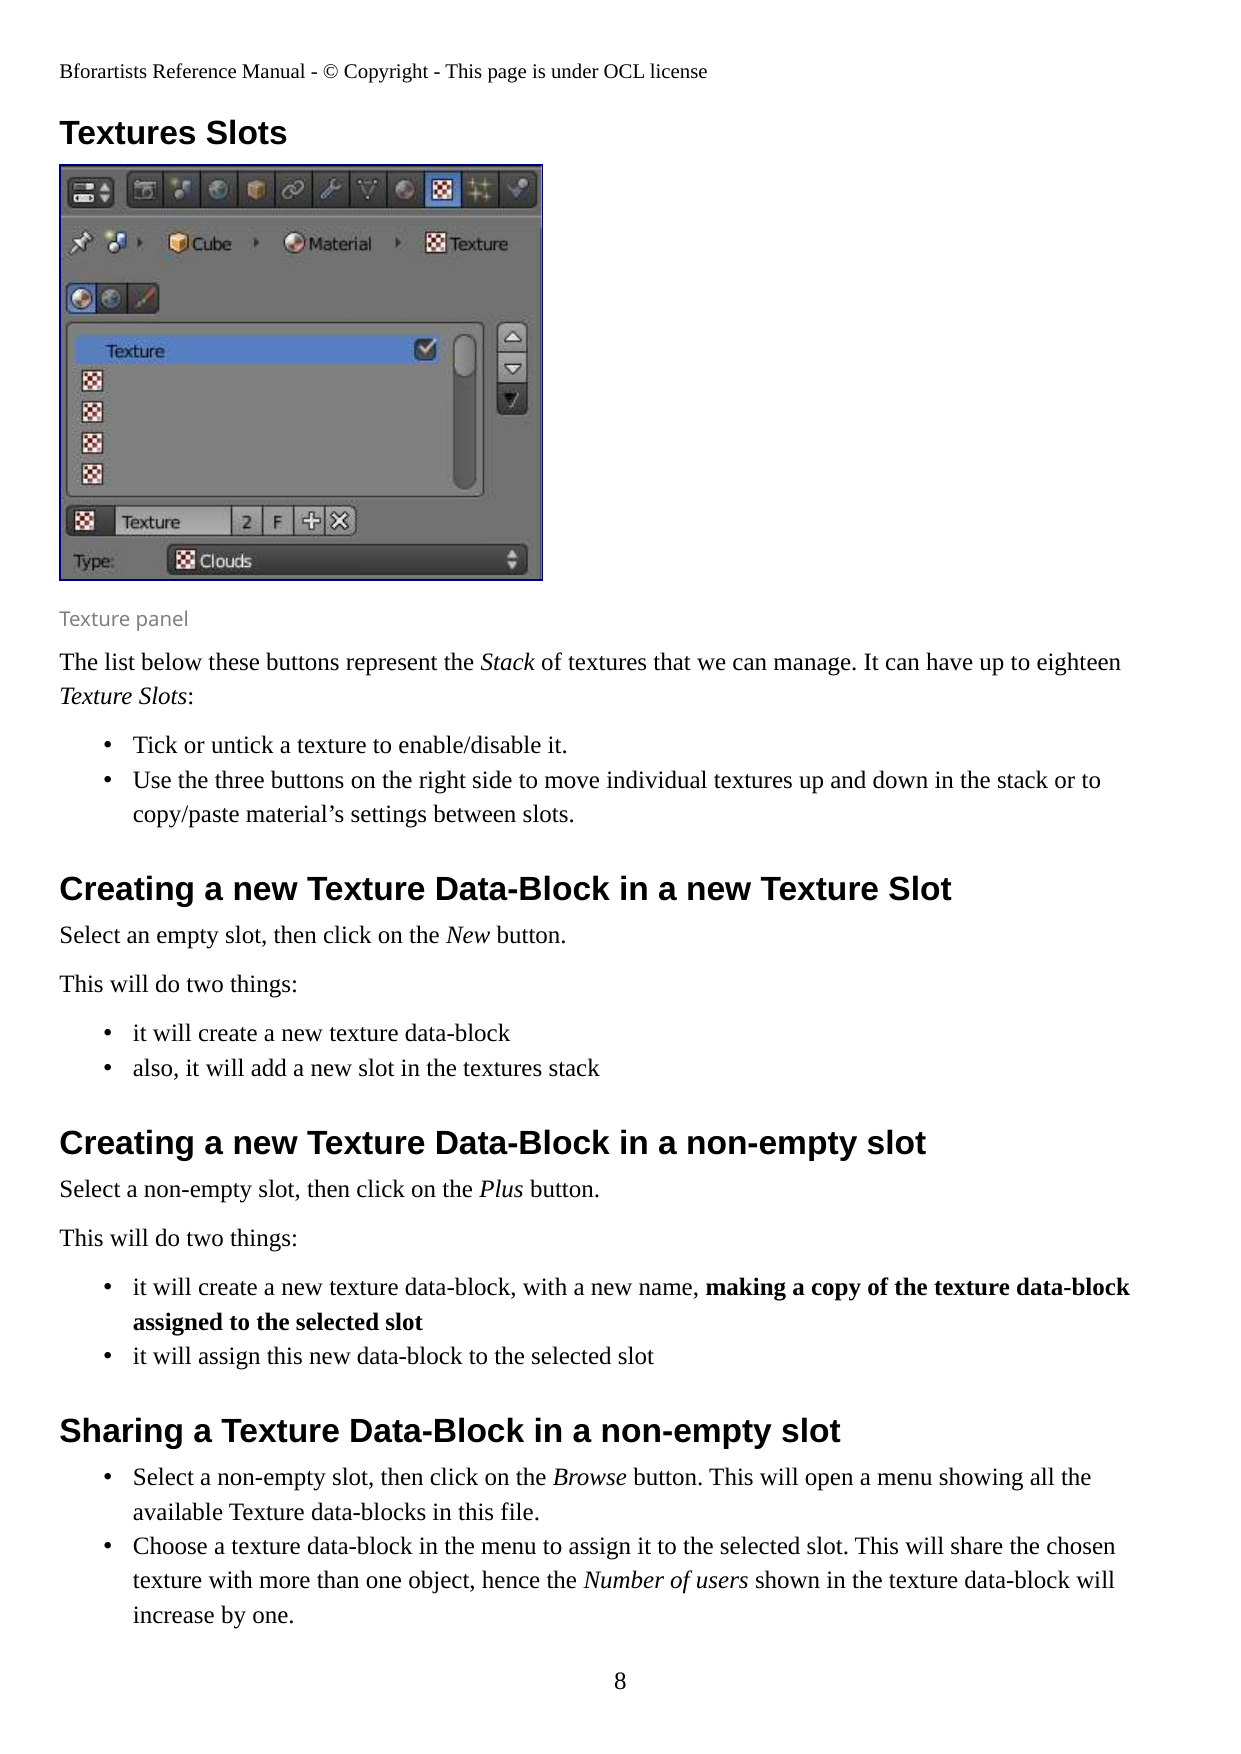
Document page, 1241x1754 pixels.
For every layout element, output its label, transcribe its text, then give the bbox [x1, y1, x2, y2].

list it will assign this new data-block to the selected slot [103, 1341, 1181, 1370]
picture [61, 165, 542, 579]
text The list below these buttons represent the Stack of textures that we can manage. It can have up to eighteen Texture Slots: [59, 647, 1181, 710]
list it will create a new texture data-block [103, 1018, 1181, 1047]
list Select a non-empty slot, then click on the Browse button. This will open a menu showing all the available Texture data-blocks in this file. [103, 1462, 1181, 1525]
list Choose a texture data-block in the menu to assign it to the selected slot. This will share the chosen texture with more than one object, hence the Number of users shown in the texture data-block will increase by one. [103, 1531, 1181, 1629]
list also, it will add a new slot in the textures stack [103, 1053, 1181, 1082]
subtitle Textures Slots [59, 113, 1181, 151]
list it will create a new texture data-block, with a new name, making a copy of the texture data-block assigned to the selected slot [103, 1272, 1181, 1335]
text Texture panel [59, 601, 1181, 632]
text Select a non-empty slot, then click on the Plus button. [59, 1174, 1181, 1203]
text This will do two things: [59, 1223, 1181, 1252]
subtitle Creating a new Texture Data-Block in a non-empty slot [59, 1123, 1181, 1162]
subtitle Sharing a Texture Data-Block in a non-empty slot [59, 1411, 1181, 1450]
list Tick or untick a texture to enable/disable it. [103, 730, 1181, 759]
subtitle Creating a new Texture Data-Block in a new Texture Slot [59, 869, 1181, 908]
list Use the three buttons on the right side to move individual textures up and down in the stack or to copy/paste material’s settings between slots. [103, 765, 1181, 828]
text Select an empty slot, then click on the New button. [59, 920, 1181, 949]
text This will do two things: [59, 969, 1181, 998]
